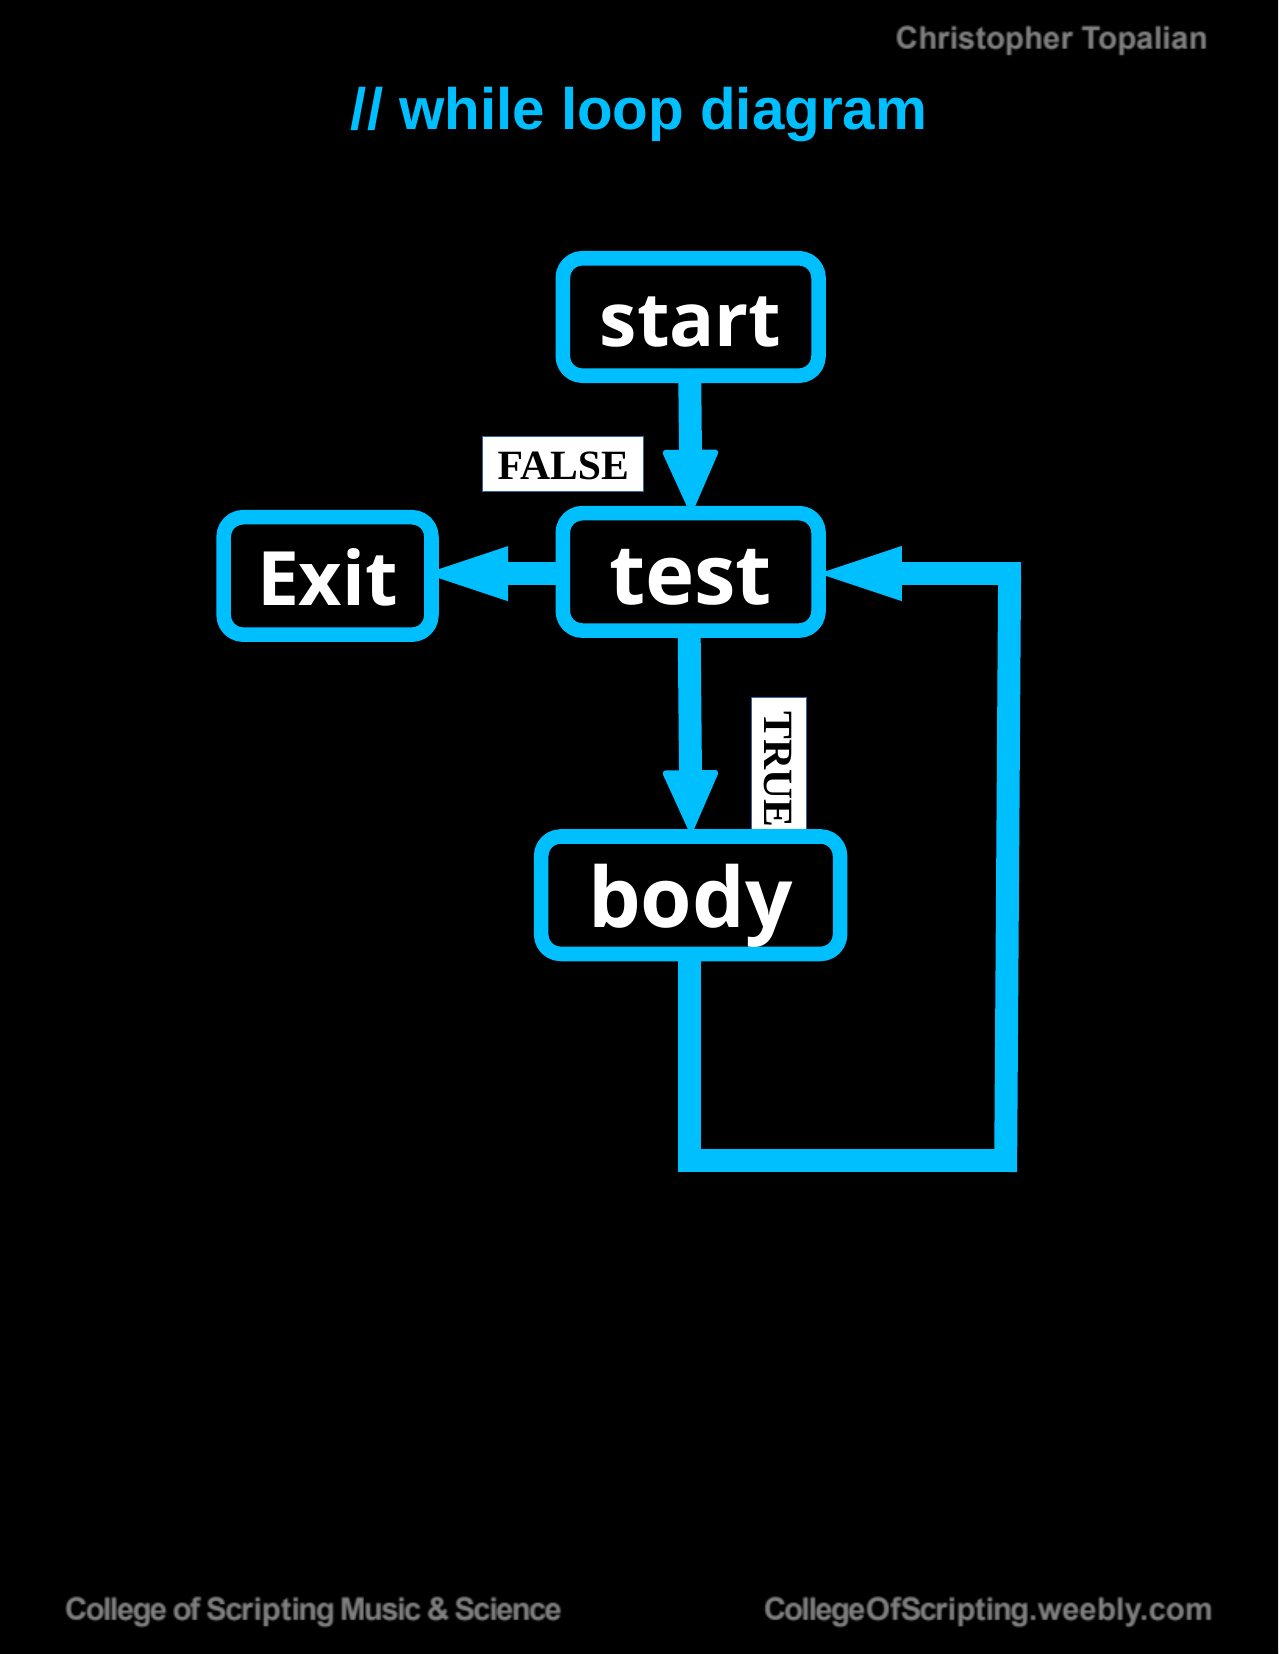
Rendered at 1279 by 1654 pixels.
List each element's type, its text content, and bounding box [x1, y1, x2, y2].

subtitle // while loop diagram [75, 75, 1203, 142]
